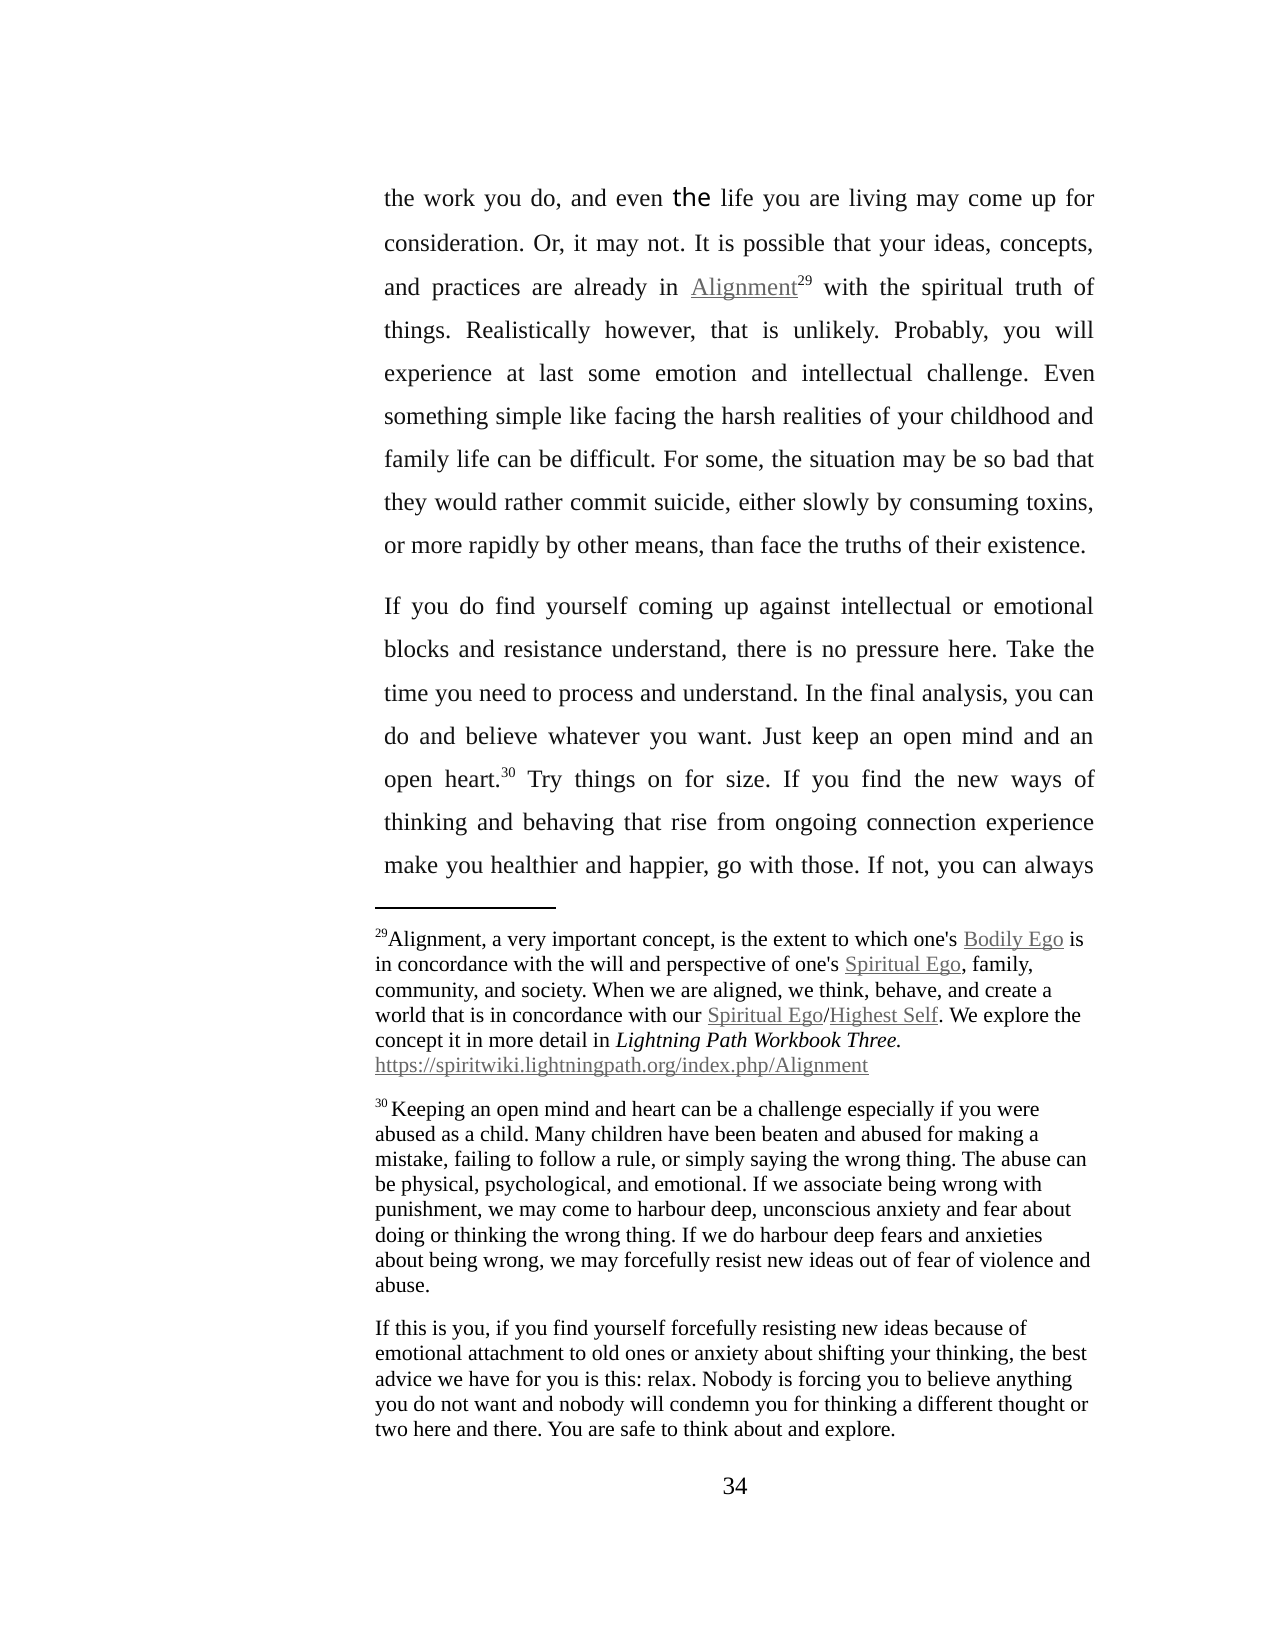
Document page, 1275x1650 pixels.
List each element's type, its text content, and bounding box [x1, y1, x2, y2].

text If you do find yourself coming up against intellectual or emotional blocks and resistance understand, there is no pressure here. Take the time you need to process and understand. In the final analysis, you can do and believe whatever you want. Just keep an open mind and an open heart. Try things on for size. If you find the new ways of thinking and behaving that rise from ongoing connection experience make you healthier and happier, go with those. If not, you can always [384, 591, 1095, 879]
text Alignment, a very important concept, is the extent to which one's Bodily Ego is in concordance with the will and perspective of one's Spiritual Ego, family, community, and society. When we are aligned, we think, behave, and create a world that is in concordance with our Spiritual Ego/Highest Self. We explore the concept it in more detail in Lightning Path Workbook Three. https://spiritwiki.lightningpath.org/index.php/Alignment [375, 926, 1095, 1077]
text If this is you, if you find yourself forcefully resisting new ideas because of emotional attachment to old ones or anxiety about shifting your thinking, the best advice we have for you is this: relax. Nobody is forcing you to believe anything you do not want and nobody will condemn you for thinking a different thought or two here and there. You are safe to think about and explore. [896, 1315, 1095, 1441]
text the work you do, and even the life you are living may come up for consideration. Or, it may not. It is possible that your ideas, concepts, and practices are already in Alignment with the spiritual truth of things. Realistically however, that is unlikely. Probably, you will experience at last some emotion and intellectual challenge. Even something simple like facing the harsh realities of your childhood and family life can be difficult. For some, the situation may be so bad that they would rather commit suicide, either slowly by consuming toxins, or more rapidly by other means, than face the truths of their existence. [384, 180, 1095, 559]
text Keeping an open mind and heart can be a challenge especially if you were abused as a child. Many children have been beaten and abused for making a mistake, failing to follow a rule, or simply saying the wrong thing. The abuse can be physical, psychological, and emotional. If we associate being wrong with punishment, we may come to harbour deep, unconscious anxiety and fear about doing or thinking the wrong thing. If we do harbour deep fears and anxieties about being wrong, we may forcefully resist new ideas out of fear of violence and abuse. [430, 1096, 1095, 1297]
